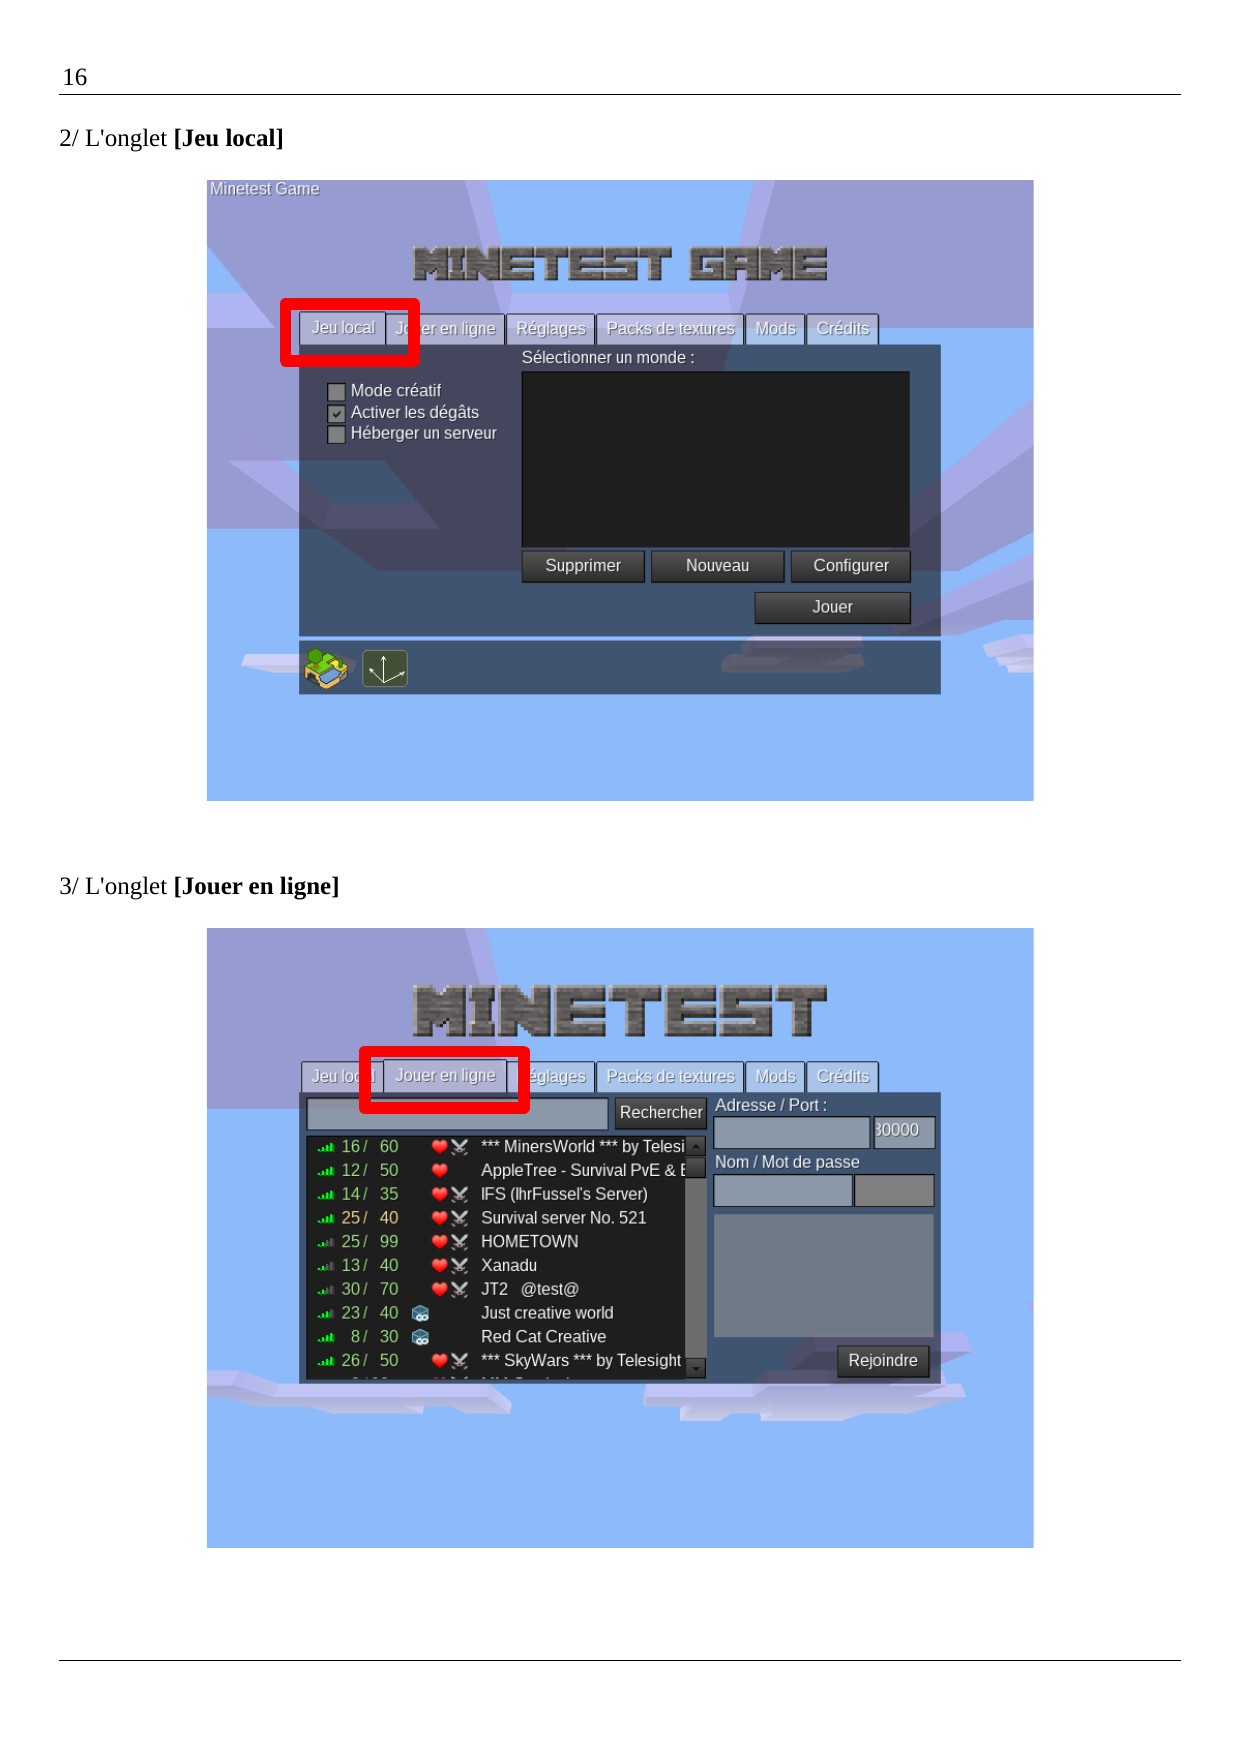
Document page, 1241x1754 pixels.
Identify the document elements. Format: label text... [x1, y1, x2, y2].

picture [206, 180, 1034, 801]
text 2/ L'onglet [Jeu local] [59, 123, 1181, 152]
text 3/ L'onglet [Jouer en ligne] [59, 871, 1181, 899]
picture [206, 928, 1034, 1548]
